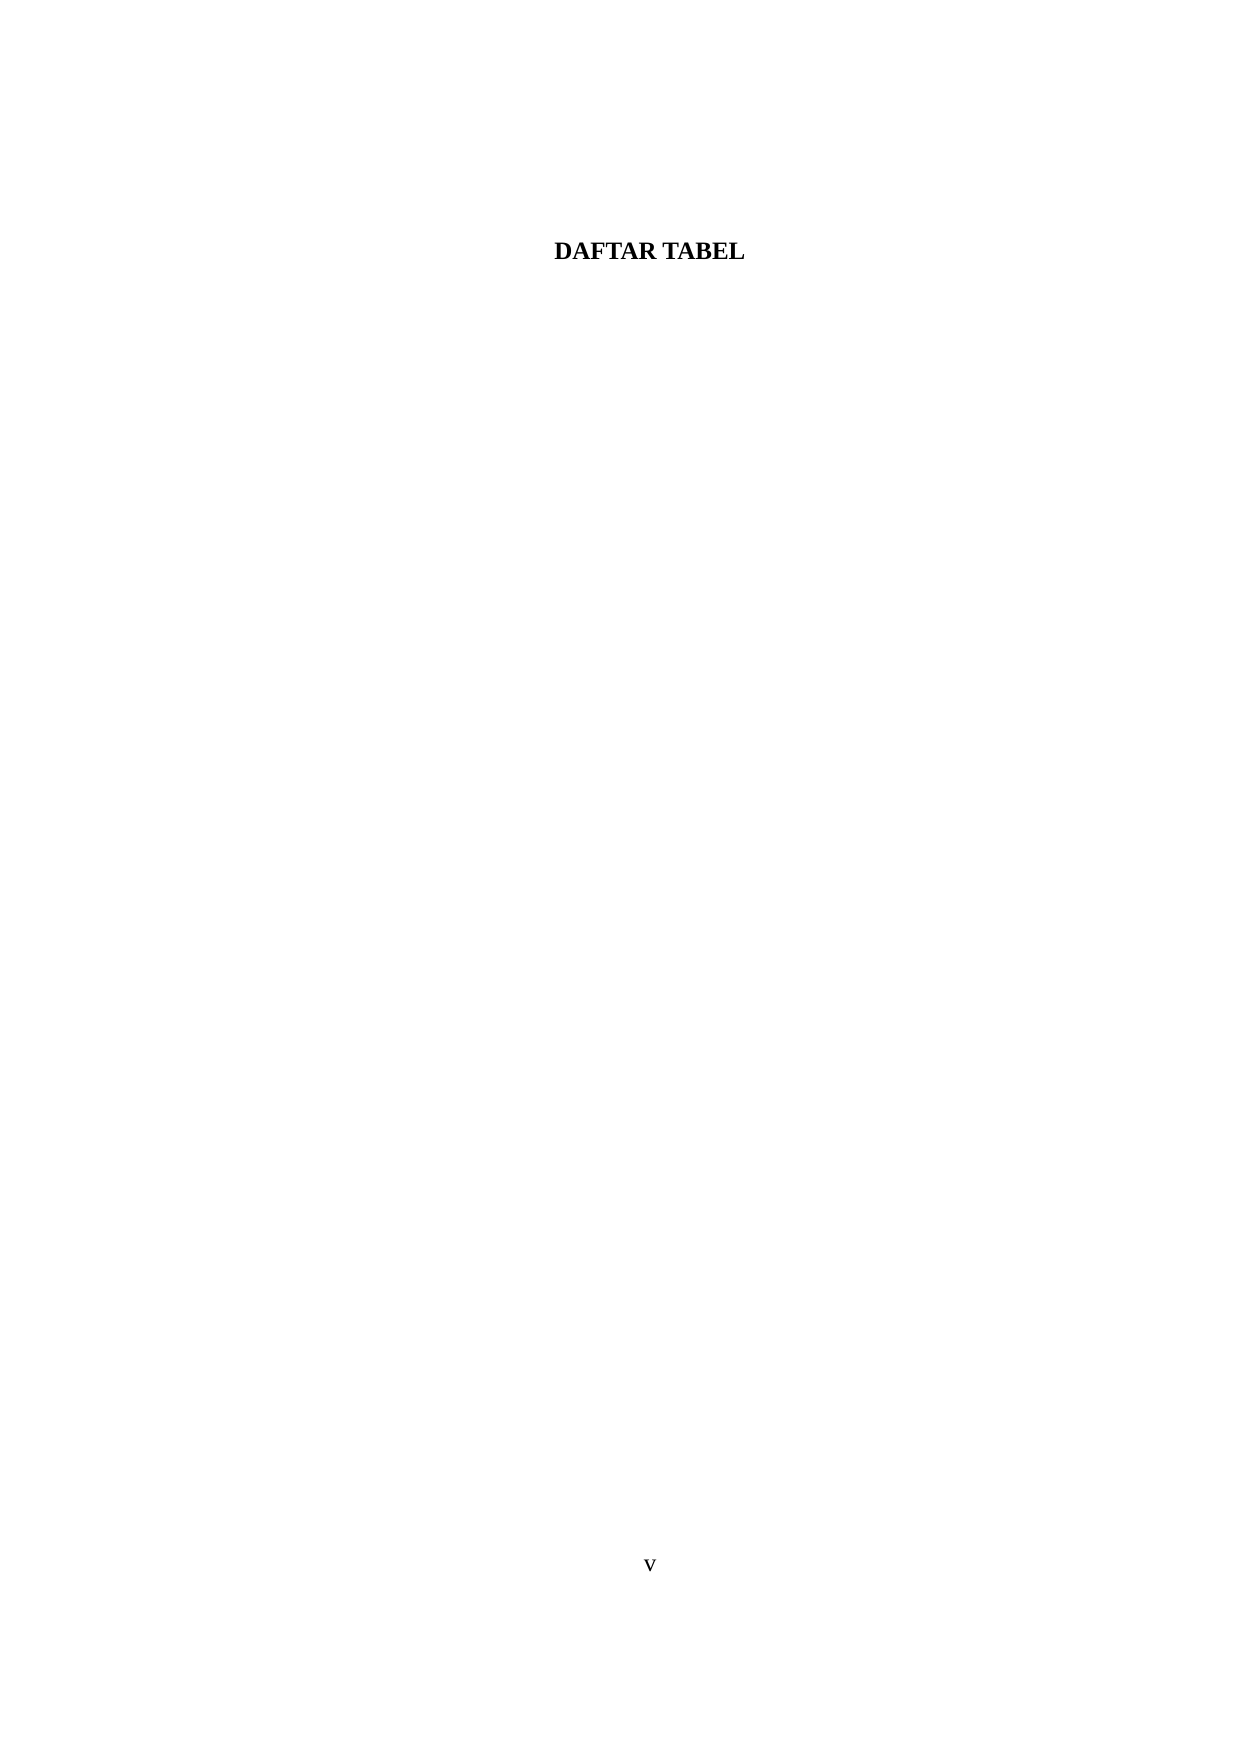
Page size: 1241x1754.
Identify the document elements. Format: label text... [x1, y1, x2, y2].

subtitle DAFTAR TABEL [236, 236, 1063, 265]
